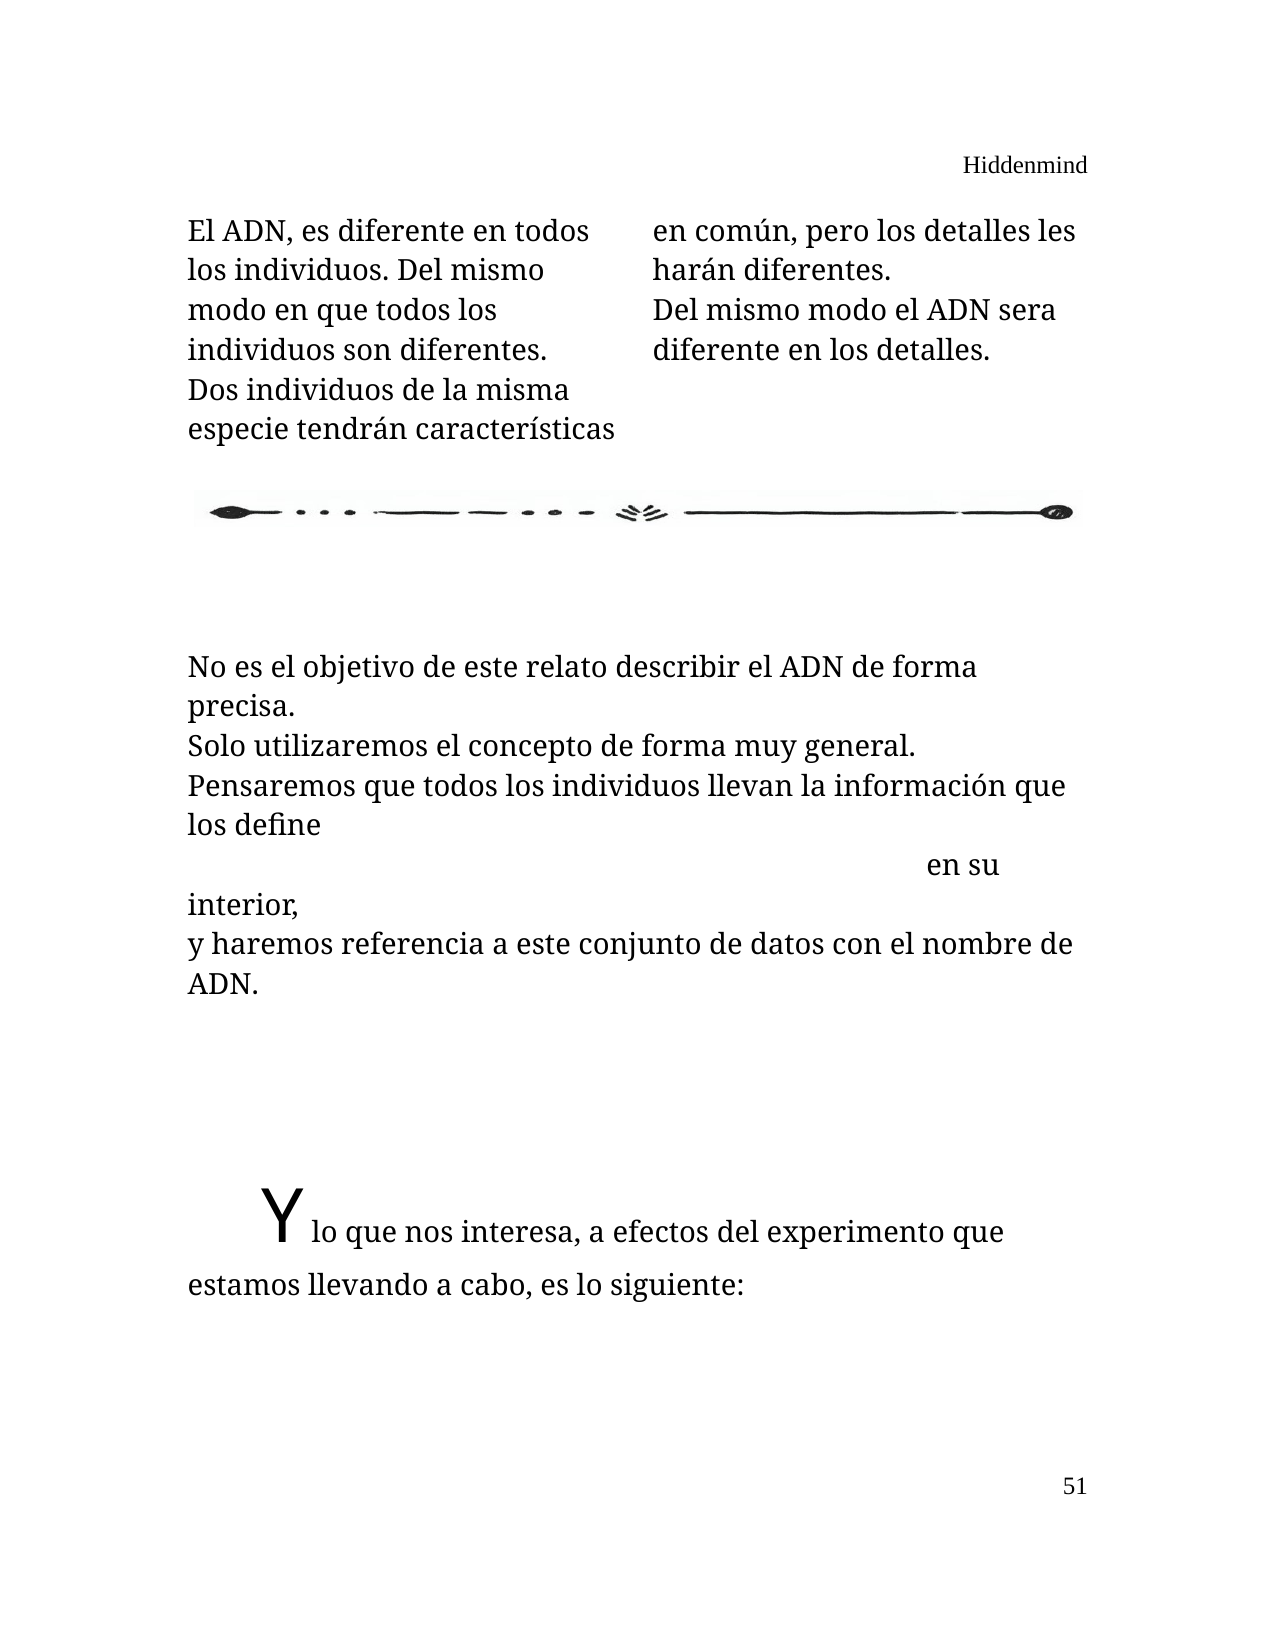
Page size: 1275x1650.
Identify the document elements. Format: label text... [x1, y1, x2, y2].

text Solo utilizaremos el concepto de forma muy general. [187, 725, 1087, 765]
text Dos individuos de la misma especie tendrán características [187, 369, 622, 448]
text y haremos referencia a este conjunto de datos con el nombre de ADN. [187, 924, 1087, 1003]
text en común, pero los detalles les harán diferentes. [652, 210, 1087, 289]
text Pensaremos que todos los individuos llevan la información que los define [187, 765, 1087, 844]
text No es el objetivo de este relato describir el ADN de forma precisa. [187, 646, 1087, 725]
text Y lo que nos interesa, a efectos del experimento que estamos llevando a cabo, es lo siguiente: [187, 1162, 1087, 1304]
text Del mismo modo el ADN sera diferente en los detalles. [652, 289, 1087, 369]
text en su interior, [187, 844, 1087, 924]
text El ADN, es diferente en todos los individuos. Del mismo modo en que todos los individuos son diferentes. [187, 210, 622, 369]
picture [193, 490, 1083, 527]
